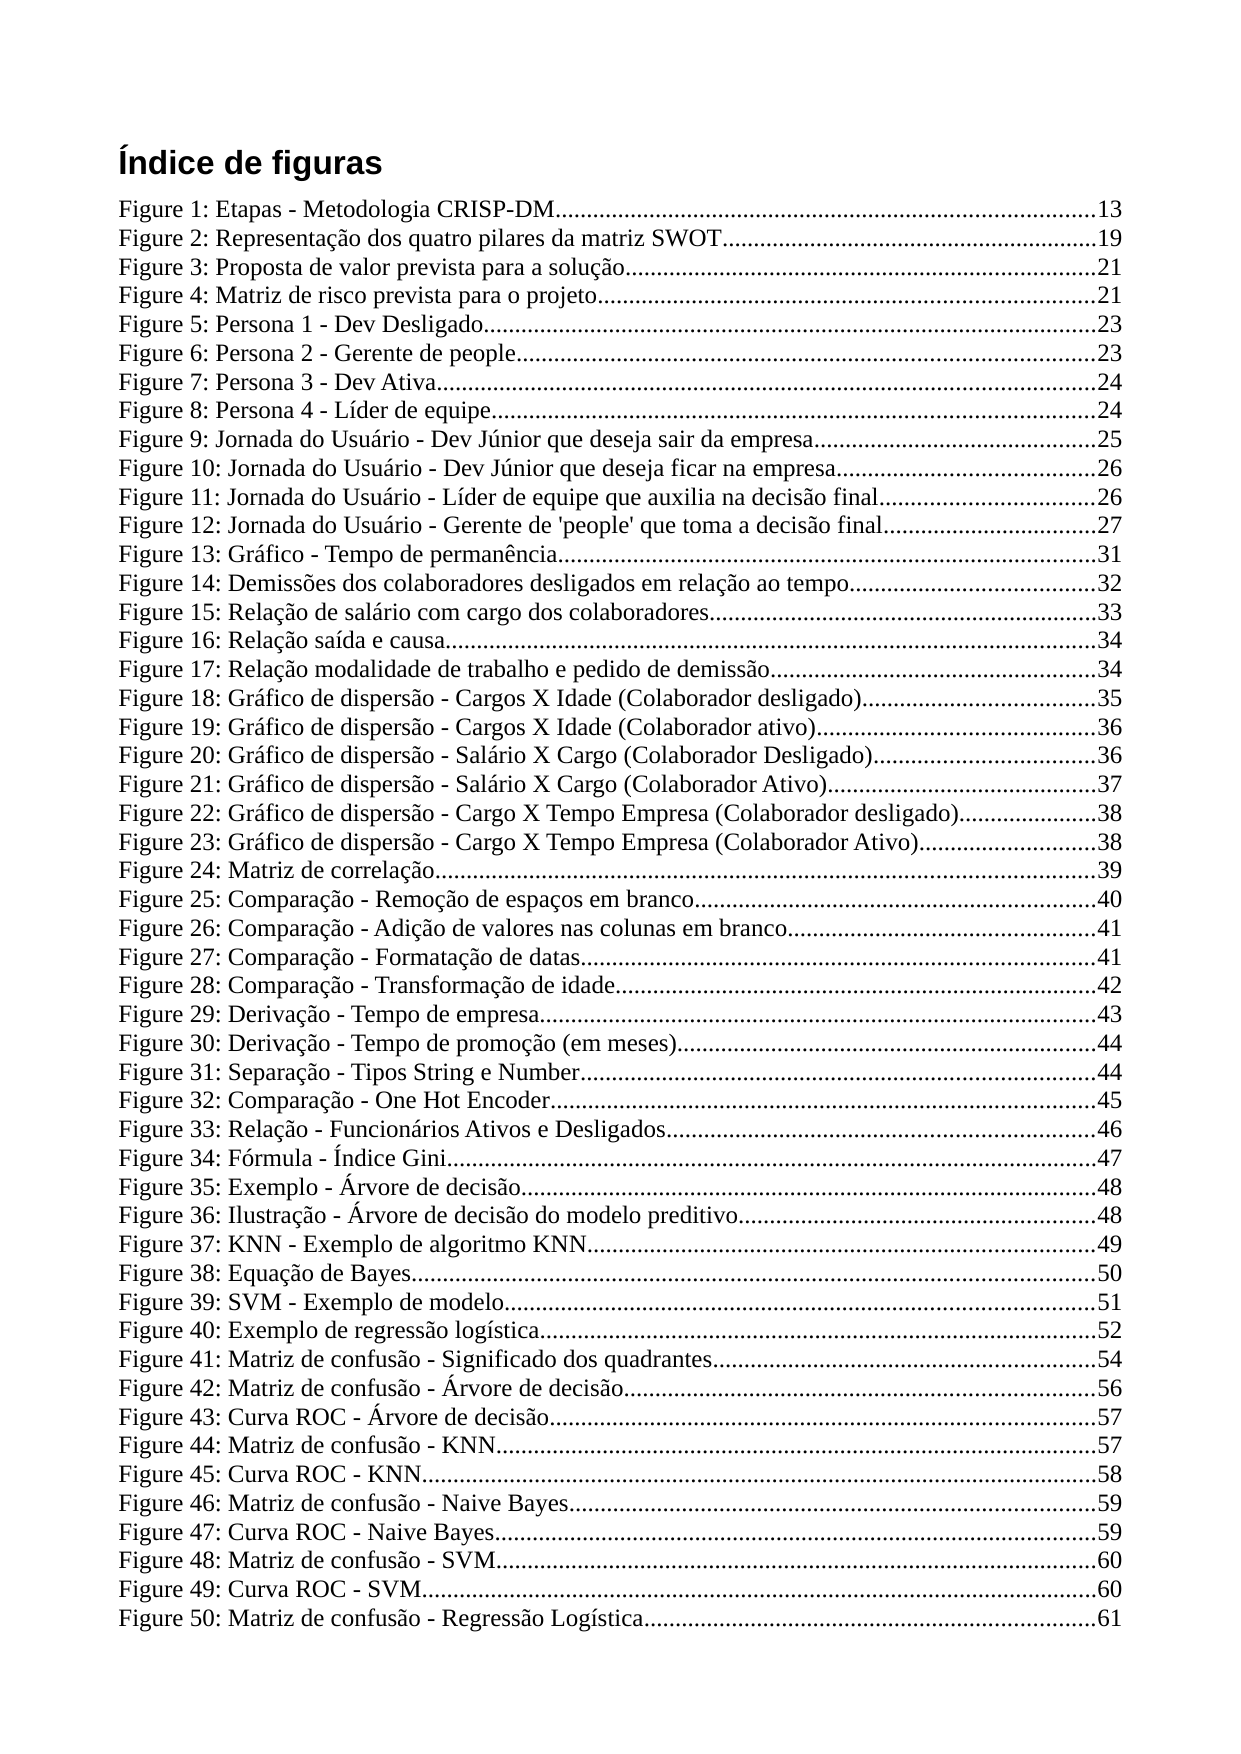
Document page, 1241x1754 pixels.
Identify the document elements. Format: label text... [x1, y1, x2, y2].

text Figure 5: Persona 1 - Dev Desligado 23 [118, 309, 1122, 338]
text Figure 10: Jornada do Usuário - Dev Júnior que deseja ficar na empresa 26 [118, 453, 1122, 482]
subtitle Índice de figuras [118, 143, 1122, 182]
text Figure 2: Representação dos quatro pilares da matriz SWOT 19 [118, 223, 1122, 252]
text Figure 18: Gráfico de dispersão - Cargos X Idade (Colaborador desligado) 35 [118, 683, 1122, 712]
text Figure 12: Jornada do Usuário - Gerente de 'people' que toma a decisão final 27 [118, 510, 1122, 539]
text Figure 49: Curva ROC - SVM 60 [118, 1574, 1122, 1603]
text Figure 42: Matriz de confusão - Árvore de decisão 56 [118, 1373, 1122, 1402]
text Figure 25: Comparação - Remoção de espaços em branco 40 [118, 884, 1122, 913]
text Figure 27: Comparação - Formatação de datas 41 [118, 942, 1122, 970]
text Figure 26: Comparação - Adição de valores nas colunas em branco 41 [118, 913, 1122, 942]
text Figure 33: Relação - Funcionários Ativos e Desligados 46 [118, 1114, 1122, 1143]
text Figure 39: SVM - Exemplo de modelo 51 [118, 1287, 1122, 1315]
text Figure 9: Jornada do Usuário - Dev Júnior que deseja sair da empresa 25 [118, 424, 1122, 453]
text Figure 23: Gráfico de dispersão - Cargo X Tempo Empresa (Colaborador Ativo) 38 [118, 827, 1122, 855]
text Figure 40: Exemplo de regressão logística 52 [118, 1315, 1122, 1344]
text Figure 50: Matriz de confusão - Regressão Logística 61 [118, 1603, 1122, 1632]
text Figure 30: Derivação - Tempo de promoção (em meses) 44 [118, 1028, 1122, 1057]
text Figure 17: Relação modalidade de trabalho e pedido de demissão 34 [118, 654, 1122, 683]
text Figure 35: Exemplo - Árvore de decisão 48 [118, 1172, 1122, 1200]
text Figure 15: Relação de salário com cargo dos colaboradores 33 [118, 597, 1122, 625]
text Figure 29: Derivação - Tempo de empresa 43 [118, 999, 1122, 1028]
text Figure 14: Demissões dos colaboradores desligados em relação ao tempo 32 [118, 568, 1122, 597]
text Figure 22: Gráfico de dispersão - Cargo X Tempo Empresa (Colaborador desligado) 38 [118, 798, 1122, 827]
text Figure 44: Matriz de confusão - KNN 57 [118, 1430, 1122, 1459]
text Figure 21: Gráfico de dispersão - Salário X Cargo (Colaborador Ativo) 37 [118, 769, 1122, 798]
text Figure 8: Persona 4 - Líder de equipe 24 [118, 395, 1122, 424]
text Figure 1: Etapas - Metodologia CRISP-DM 13 [118, 194, 1122, 223]
text Figure 45: Curva ROC - KNN 58 [118, 1459, 1122, 1488]
text Figure 41: Matriz de confusão - Significado dos quadrantes 54 [118, 1344, 1122, 1373]
text Figure 31: Separação - Tipos String e Number 44 [118, 1057, 1122, 1085]
text Figure 20: Gráfico de dispersão - Salário X Cargo (Colaborador Desligado) 36 [118, 740, 1122, 769]
text Figure 19: Gráfico de dispersão - Cargos X Idade (Colaborador ativo) 36 [118, 712, 1122, 740]
text Figure 24: Matriz de correlação 39 [118, 855, 1122, 884]
text Figure 32: Comparação - One Hot Encoder 45 [118, 1085, 1122, 1114]
text Figure 38: Equação de Bayes 50 [118, 1258, 1122, 1287]
text Figure 46: Matriz de confusão - Naive Bayes 59 [118, 1488, 1122, 1517]
text Figure 48: Matriz de confusão - SVM 60 [118, 1545, 1122, 1574]
text Figure 11: Jornada do Usuário - Líder de equipe que auxilia na decisão final 26 [118, 482, 1122, 510]
text Figure 16: Relação saída e causa 34 [118, 625, 1122, 654]
text Figure 43: Curva ROC - Árvore de decisão 57 [118, 1402, 1122, 1430]
text Figure 47: Curva ROC - Naive Bayes 59 [118, 1517, 1122, 1545]
text Figure 13: Gráfico - Tempo de permanência 31 [118, 539, 1122, 568]
text Figure 34: Fórmula - Índice Gini 47 [118, 1143, 1122, 1172]
text Figure 36: Ilustração - Árvore de decisão do modelo preditivo 48 [118, 1200, 1122, 1229]
text Figure 7: Persona 3 - Dev Ativa 24 [118, 367, 1122, 395]
text Figure 37: KNN - Exemplo de algoritmo KNN 49 [118, 1229, 1122, 1258]
text Figure 6: Persona 2 - Gerente de people 23 [118, 338, 1122, 367]
text Figure 28: Comparação - Transformação de idade 42 [118, 970, 1122, 999]
text Figure 4: Matriz de risco prevista para o projeto 21 [118, 280, 1122, 309]
text Figure 3: Proposta de valor prevista para a solução 21 [118, 252, 1122, 280]
